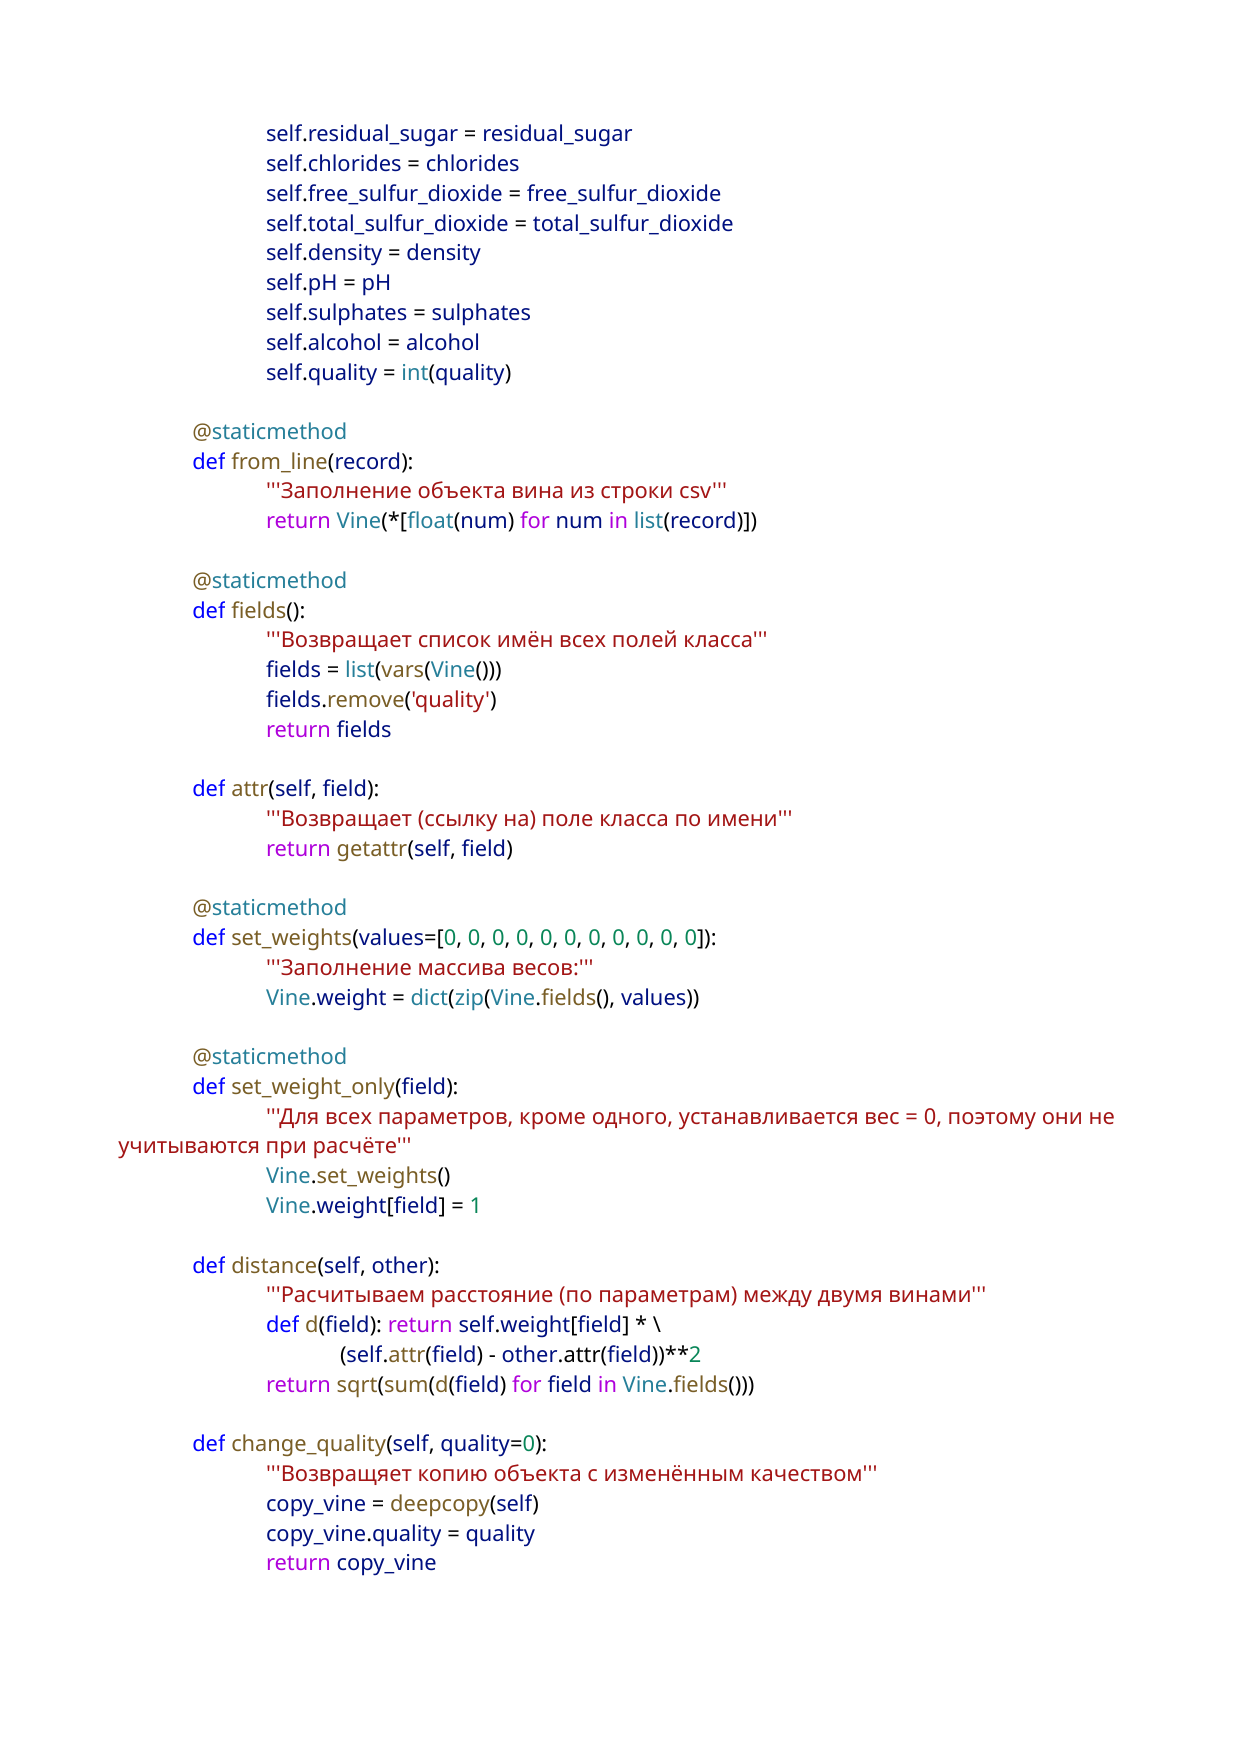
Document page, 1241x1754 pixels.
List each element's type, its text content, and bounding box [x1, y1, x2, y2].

text self.total_sulfur_dioxide = total_sulfur_dioxide [118, 207, 1122, 237]
text self.quality = int(quality) [118, 356, 1122, 386]
text '''Возвращает (ссылку на) поле класса по имени''' [118, 803, 1122, 833]
text self.pH = pH [118, 267, 1122, 297]
text fields.remove('quality') [118, 684, 1122, 714]
text @staticmethod [118, 565, 1122, 594]
text '''Для всех параметров, кроме одного, устанавливается вес = 0, поэтому они не учитываются при расчёте''' [118, 1101, 1122, 1160]
text self.density = density [118, 237, 1122, 267]
text return getattr(self, field) [118, 833, 1122, 863]
text (self.attr(field) - other.attr(field))**2 [118, 1339, 1122, 1369]
text '''Заполнение массива весов:''' [118, 952, 1122, 982]
text self.chlorides = chlorides [118, 148, 1122, 178]
text def change_quality(self, quality=0): [118, 1428, 1122, 1458]
text '''Возвращает список имён всех полей класса''' [118, 624, 1122, 654]
text return Vine(*[float(num) for num in list(record)]) [118, 505, 1122, 535]
text def set_weight_only(field): [118, 1071, 1122, 1101]
text copy_vine.quality = quality [118, 1518, 1122, 1547]
text def d(field): return self.weight[field] * \ [118, 1309, 1122, 1339]
text self.free_sulfur_dioxide = free_sulfur_dioxide [118, 178, 1122, 207]
text return copy_vine [118, 1547, 1122, 1577]
text def fields(): [118, 594, 1122, 624]
text fields = list(vars(Vine())) [118, 654, 1122, 684]
text def set_weights(values=[0, 0, 0, 0, 0, 0, 0, 0, 0, 0, 0]): [118, 922, 1122, 952]
text Vine.weight[field] = 1 [118, 1190, 1122, 1220]
text def attr(self, field): [118, 773, 1122, 803]
text Vine.set_weights() [118, 1160, 1122, 1190]
text def from_line(record): [118, 446, 1122, 476]
text '''Расчитываем расстояние (по параметрам) между двумя винами''' [118, 1279, 1122, 1309]
text return fields [118, 714, 1122, 743]
text self.alcohol = alcohol [118, 327, 1122, 356]
text return sqrt(sum(d(field) for field in Vine.fields())) [118, 1369, 1122, 1398]
text self.sulphates = sulphates [118, 297, 1122, 327]
text @staticmethod [118, 892, 1122, 922]
text '''Заполнение объекта вина из строки csv''' [118, 476, 1122, 505]
text @staticmethod [118, 1041, 1122, 1071]
text @staticmethod [118, 416, 1122, 446]
text self.residual_sugar = residual_sugar [118, 118, 1122, 148]
text '''Возвращяет копию объекта с изменённым качеством''' [118, 1458, 1122, 1488]
text Vine.weight = dict(zip(Vine.fields(), values)) [118, 982, 1122, 1011]
text def distance(self, other): [118, 1249, 1122, 1279]
text copy_vine = deepcopy(self) [118, 1488, 1122, 1518]
